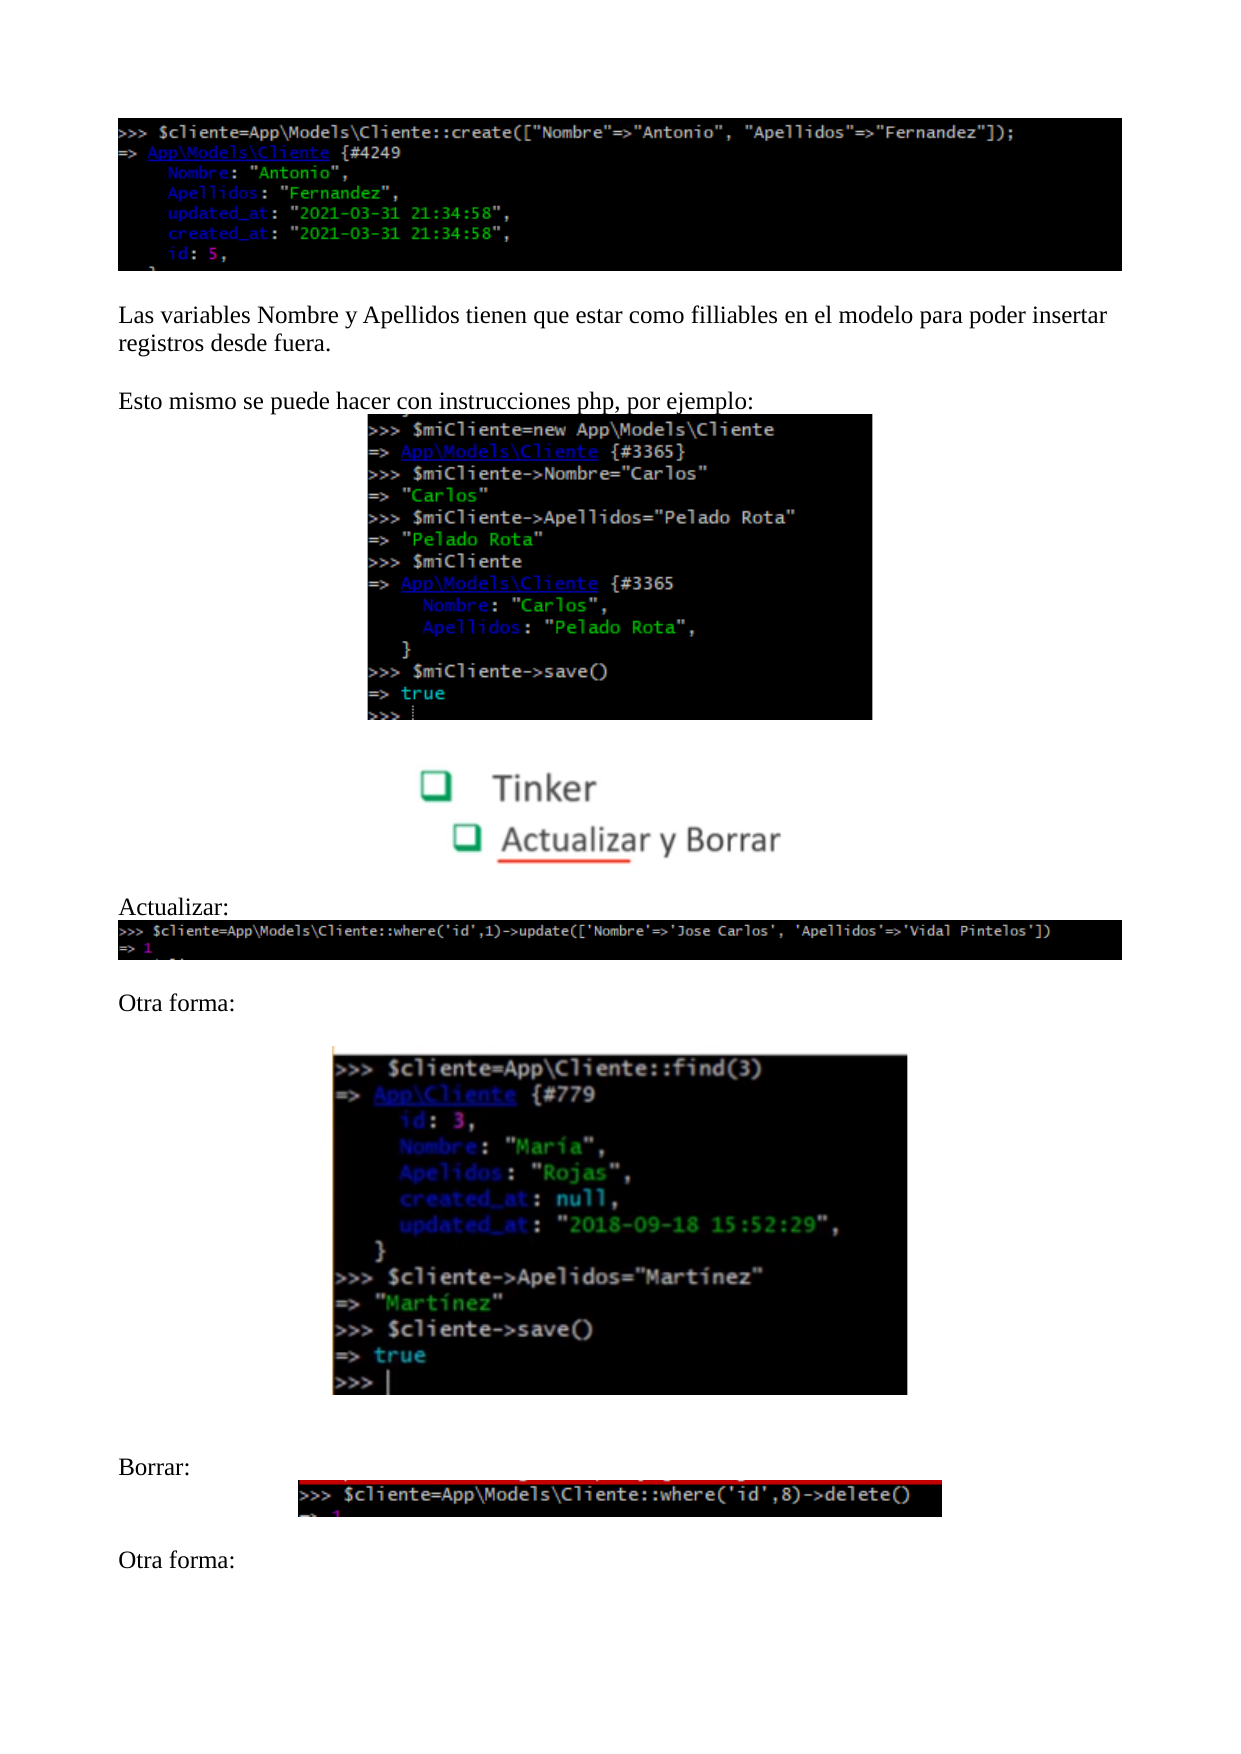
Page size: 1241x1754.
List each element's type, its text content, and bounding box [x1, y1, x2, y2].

picture [367, 414, 873, 720]
text Otra forma: [118, 1545, 1122, 1574]
picture [332, 1046, 908, 1395]
picture [298, 1480, 942, 1517]
text Las variables Nombre y Apellidos tienen que estar como filliables en el modelo para poder insertar registros desde fuera. [118, 300, 1122, 357]
text Esto mismo se puede hacer con instrucciones php, por ejemplo: [118, 386, 1122, 415]
picture [118, 920, 1122, 960]
picture [409, 748, 831, 892]
picture [118, 118, 1122, 271]
text Otra forma: [118, 988, 1122, 1017]
text Borrar: [118, 1452, 1122, 1481]
text Actualizar: [118, 748, 1122, 920]
